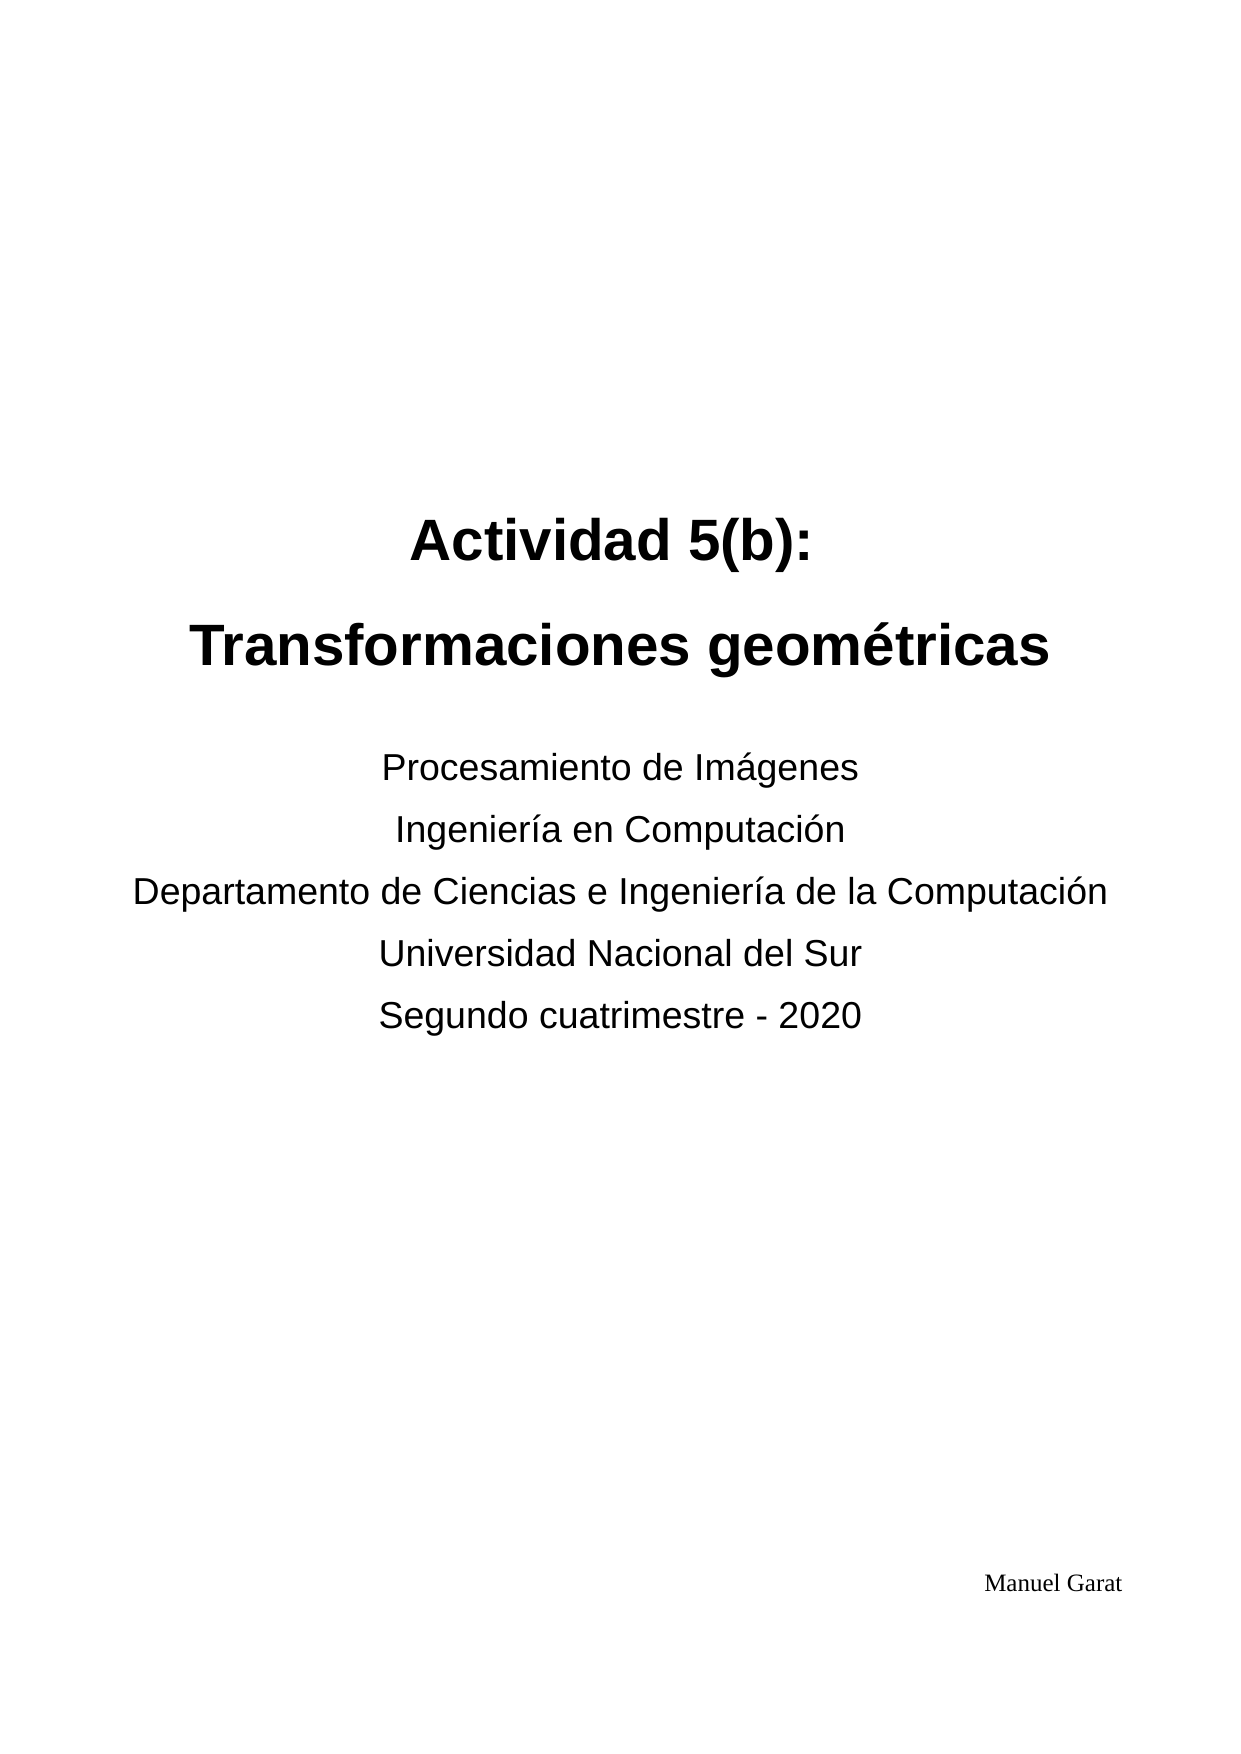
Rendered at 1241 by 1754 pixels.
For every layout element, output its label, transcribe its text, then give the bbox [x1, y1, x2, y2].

subtitle Ingeniería en Computación [118, 807, 1122, 850]
subtitle Departamento de Ciencias e Ingeniería de la Computación [118, 869, 1122, 912]
subtitle Universidad Nacional del Sur [118, 931, 1122, 974]
title Actividad 5(b): [118, 506, 1122, 573]
subtitle Segundo cuatrimestre - 2020 [118, 993, 1122, 1036]
text Manuel Garat [118, 1568, 1122, 1597]
title Transformaciones geométricas [118, 611, 1122, 678]
subtitle Procesamiento de Imágenes [118, 745, 1122, 788]
